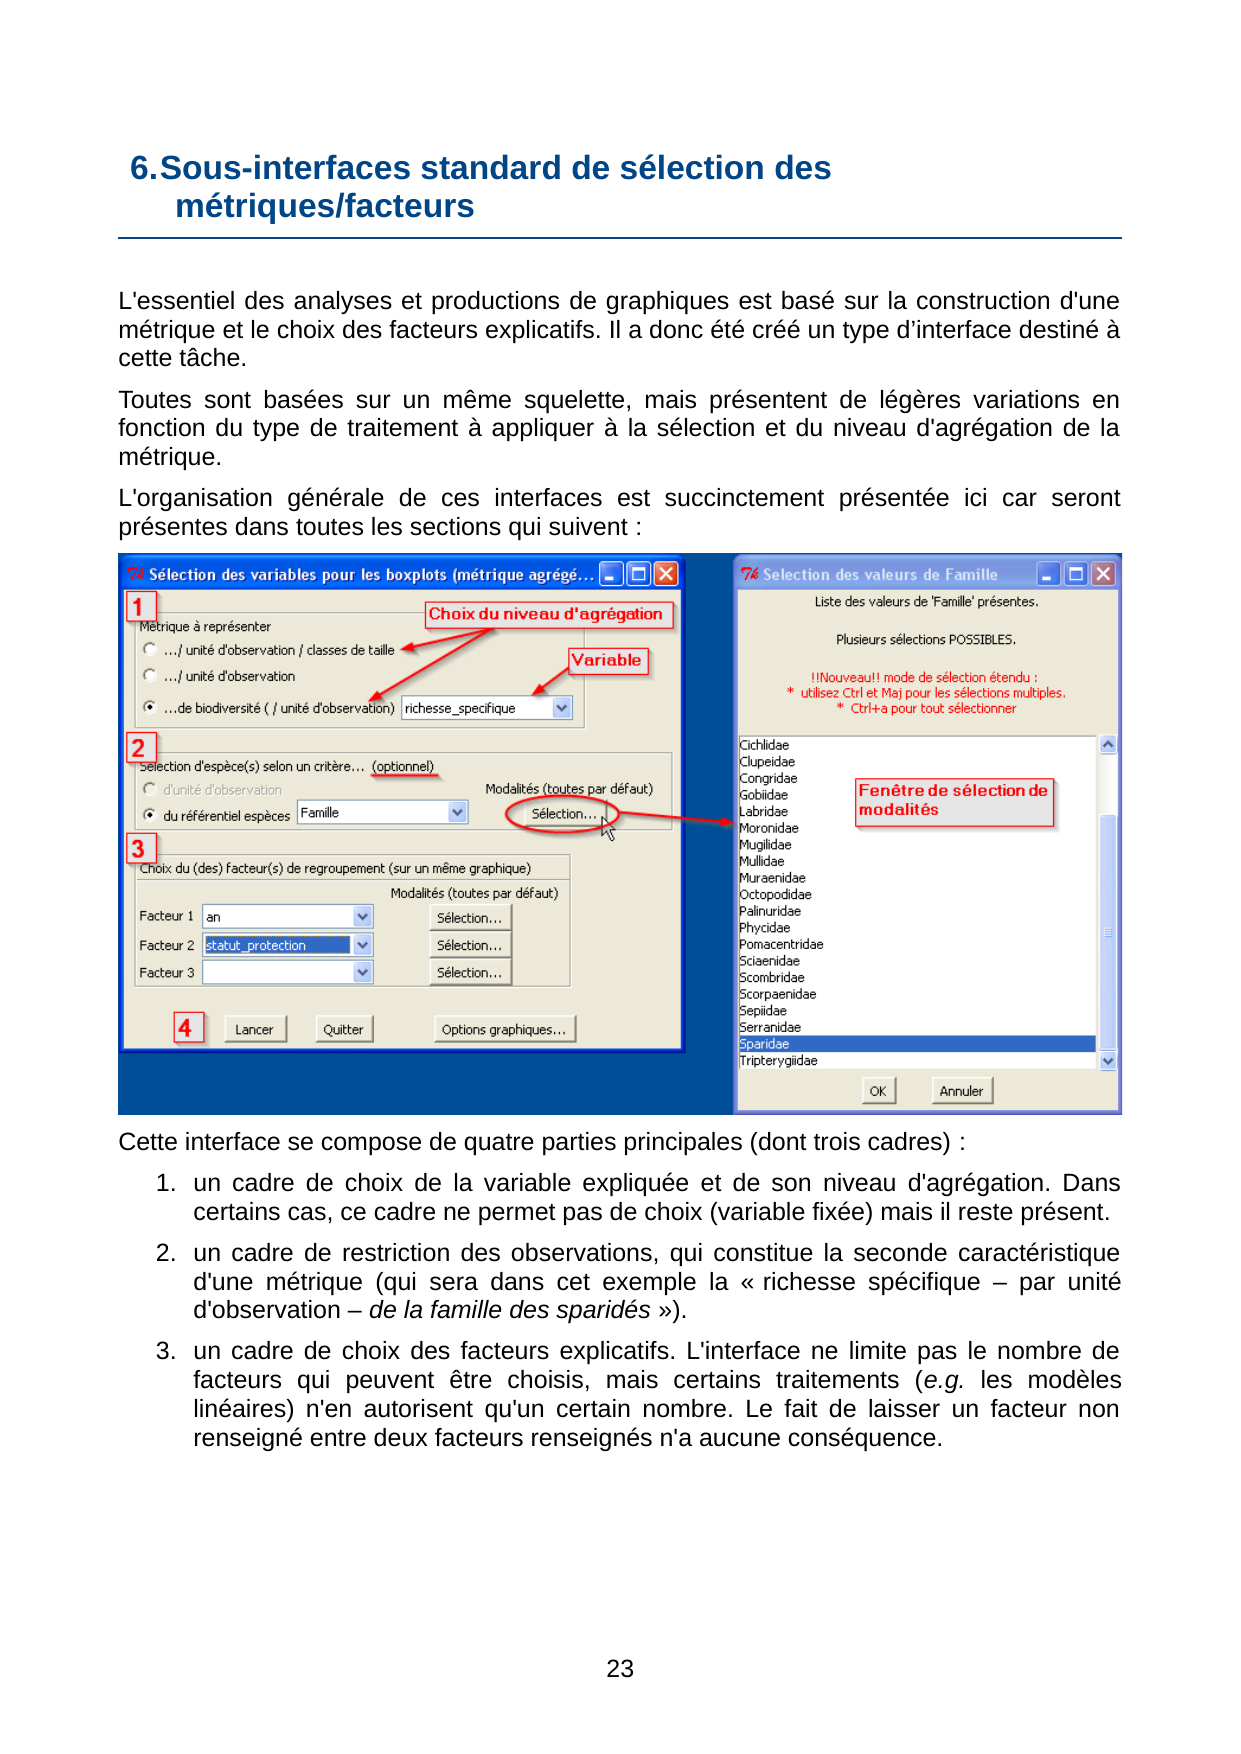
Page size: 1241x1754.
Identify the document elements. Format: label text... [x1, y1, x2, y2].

list un cadre de choix de la variable expliquée et de son niveau d'agrégation. Dans certains cas, ce cadre ne permet pas de choix (variable fixée) mais il reste présent. [156, 1168, 1122, 1225]
text L'essentiel des analyses et productions de graphiques est basé sur la construction d'une métrique et le choix des facteurs explicatifs. Il a donc été créé un type d’interface destiné à cette tâche. [118, 286, 1122, 372]
picture [118, 553, 1123, 1115]
text Cette interface se compose de quatre parties principales (dont trois cadres) : [118, 1127, 1122, 1155]
list un cadre de restriction des observations, qui constitue la seconde caractéristique d'une métrique (qui sera dans cet exemple la « richesse spécifique – par unité d'observation – de la famille des sparidés »). [156, 1238, 1122, 1324]
subtitle Sous-interfaces standard de sélection des métriques/facteurs [118, 136, 1122, 237]
list un cadre de choix des facteurs explicatifs. L'interface ne limite pas le nombre de facteurs qui peuvent être choisis, mais certains traitements (e.g. les modèles linéaires) n'en autorisent qu'un certain nombre. Le fait de laisser un facteur non renseigné entre deux facteurs renseignés n'a aucune conséquence. [156, 1336, 1122, 1451]
text L'organisation générale de ces interfaces est succinctement présentée ici car seront présentes dans toutes les sections qui suivent : [118, 483, 1122, 541]
text Toutes sont basées sur un même squelette, mais présentent de légères variations en fonction du type de traitement à appliquer à la sélection et du niveau d'agrégation de la métrique. [118, 384, 1122, 471]
